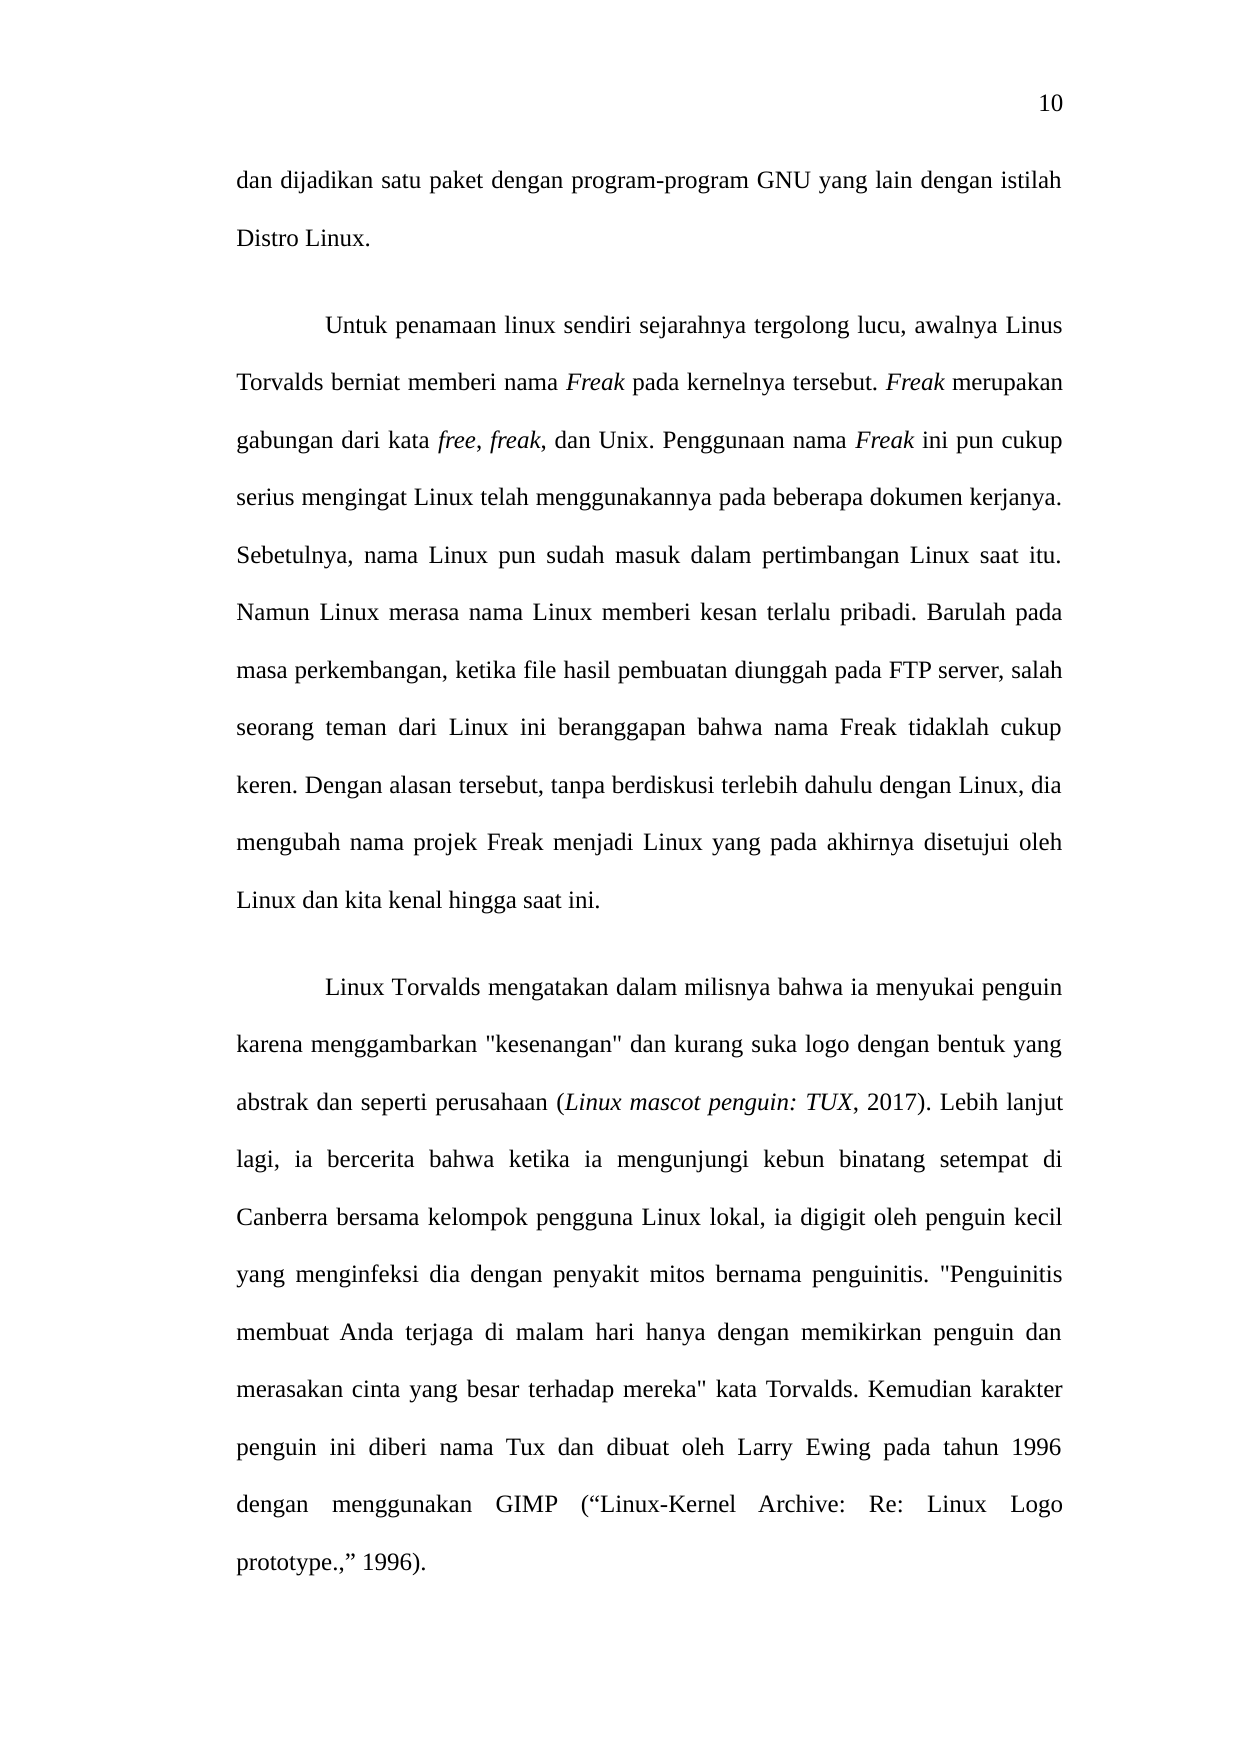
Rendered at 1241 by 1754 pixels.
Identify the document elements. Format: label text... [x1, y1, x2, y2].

text Linux Torvalds mengatakan dalam milisnya bahwa ia menyukai penguin karena menggambarkan "kesenangan" dan kurang suka logo dengan bentuk yang abstrak dan seperti perusahaan (Linux mascot penguin: TUX, 2017)⁠. Lebih lanjut lagi, ia bercerita bahwa ketika ia mengunjungi kebun binatang setempat di Canberra bersama kelompok pengguna Linux lokal, ia digigit oleh penguin kecil yang menginfeksi dia dengan penyakit mitos bernama penguinitis. "Penguinitis membuat Anda terjaga di malam hari hanya dengan memikirkan penguin dan merasakan cinta yang besar terhadap mereka" kata Torvalds. Kemudian karakter penguin ini diberi nama Tux dan dibuat oleh Larry Ewing pada tahun 1996 dengan menggunakan GIMP (“Linux-Kernel Archive: Re: Linux Logo prototype.,” 1996)⁠. [236, 972, 1063, 1576]
text Untuk penamaan linux sendiri sejarahnya tergolong lucu, awalnya Linus Torvalds berniat memberi nama Freak pada kernelnya tersebut. Freak merupakan gabungan dari kata free, freak, dan Unix. Penggunaan nama Freak ini pun cukup serius mengingat Linux telah menggunakannya pada beberapa dokumen kerjanya. Sebetulnya, nama Linux pun sudah masuk dalam pertimbangan Linux saat itu. Namun Linux merasa nama Linux memberi kesan terlalu pribadi. Barulah pada masa perkembangan, ketika file hasil pembuatan diunggah pada FTP server, salah seorang teman dari Linux ini beranggapan bahwa nama Freak tidaklah cukup keren. Dengan alasan tersebut, tanpa berdiskusi terlebih dahulu dengan Linux, dia mengubah nama projek Freak menjadi Linux yang pada akhirnya disetujui oleh Linux dan kita kenal hingga saat ini. [236, 310, 1063, 913]
text dan dijadikan satu paket dengan program-program GNU yang lain dengan istilah Distro Linux. [236, 165, 1063, 252]
